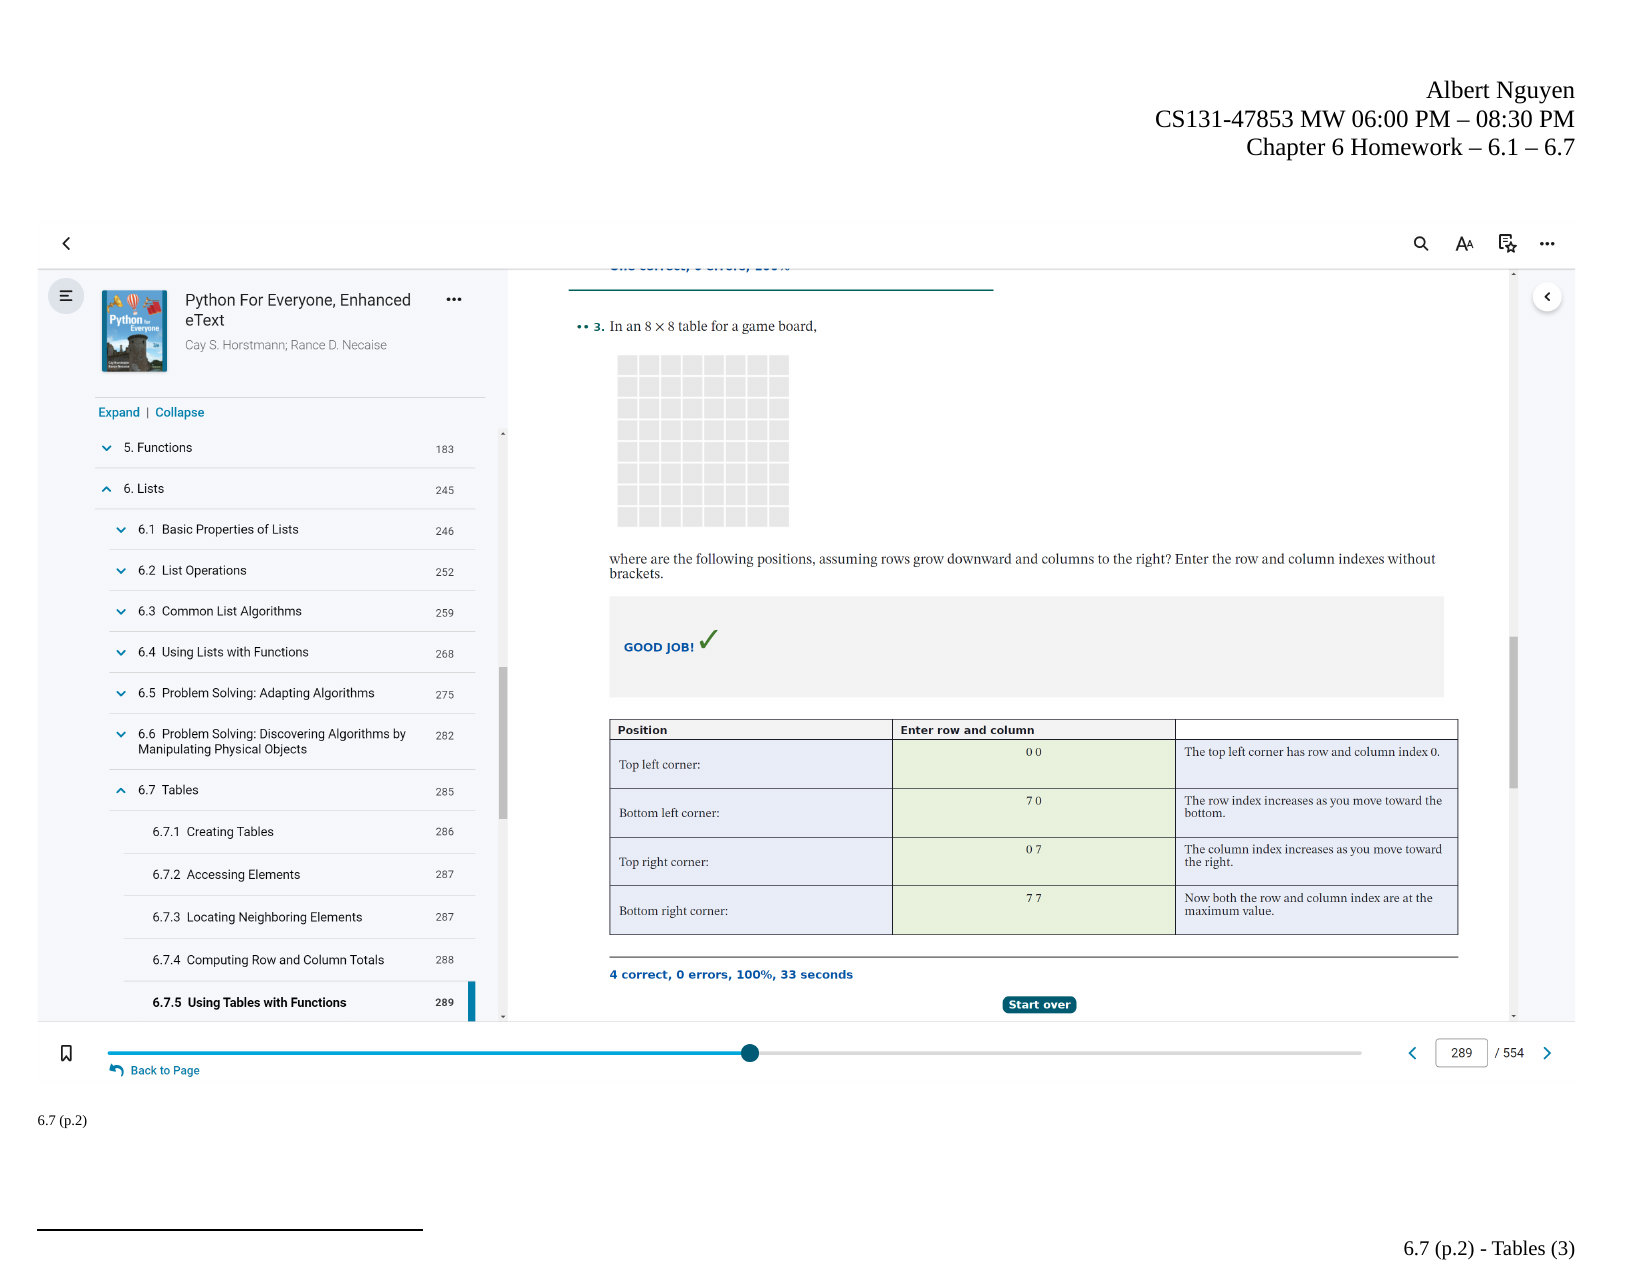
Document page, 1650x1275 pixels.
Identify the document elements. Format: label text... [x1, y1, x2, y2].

picture [37, 218, 1575, 1084]
text - Tables (3) [37, 1236, 1575, 1260]
